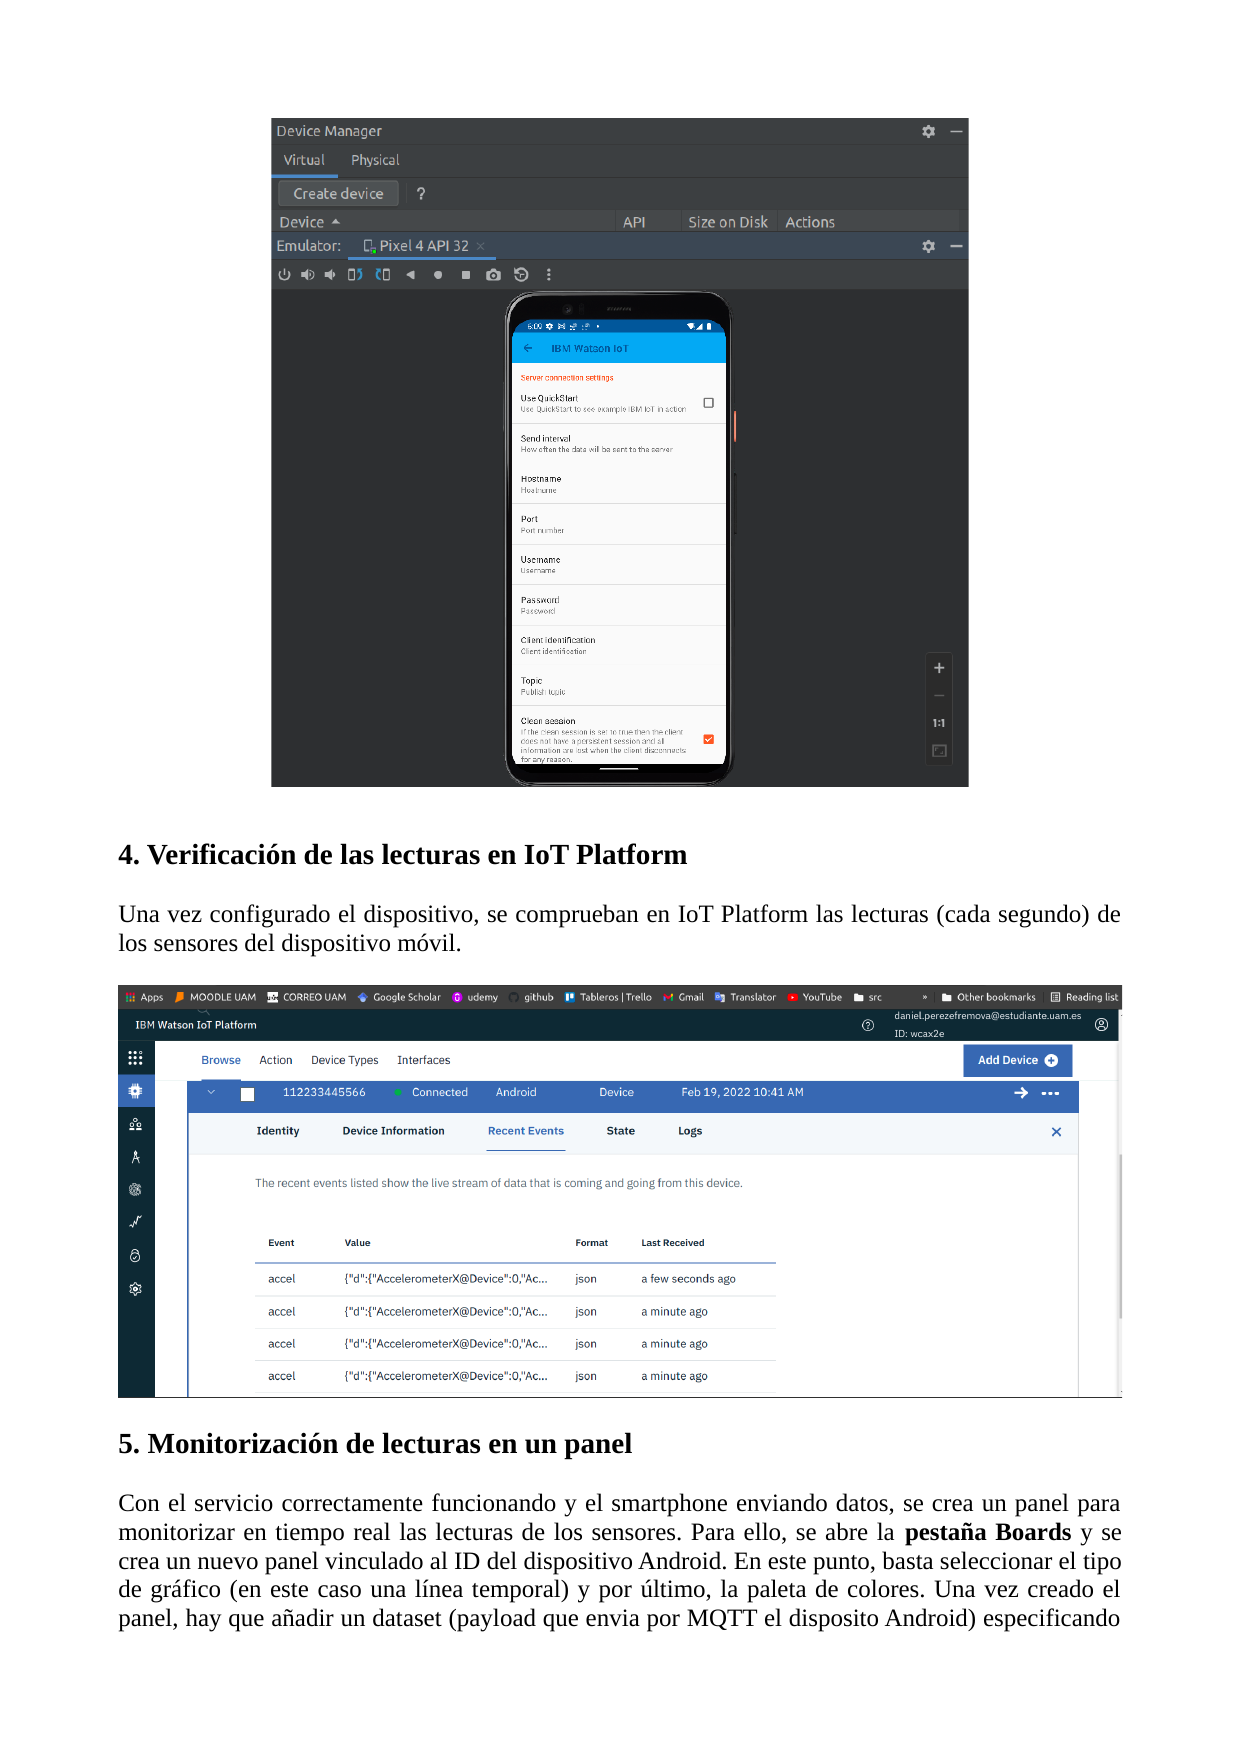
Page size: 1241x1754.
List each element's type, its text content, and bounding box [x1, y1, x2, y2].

text Una vez configurado el dispositivo, se comprueban en IoT Platform las lecturas (cada segundo) de los sensores del dispositivo móvil. [118, 899, 1122, 957]
text 4. Verificación de las lecturas en IoT Platform [118, 837, 1122, 870]
picture [271, 118, 969, 787]
picture [118, 985, 1123, 1398]
text Con el servicio correctamente funcionando y el smartphone enviando datos, se crea un panel para monitorizar en tiempo real las lecturas de los sensores. Para ello, se abre la pestaña Boards y se crea un nuevo panel vinculado al ID del dispositivo Android. En este punto, basta seleccionar el tipo de gráfico (en este caso una línea temporal) y por último, la paleta de colores. Una vez creado el panel, hay que añadir un dataset (payload que envia por MQTT el disposito Android) especificando [118, 1488, 1122, 1632]
text 5. Monitorización de lecturas en un panel [118, 1426, 1122, 1459]
